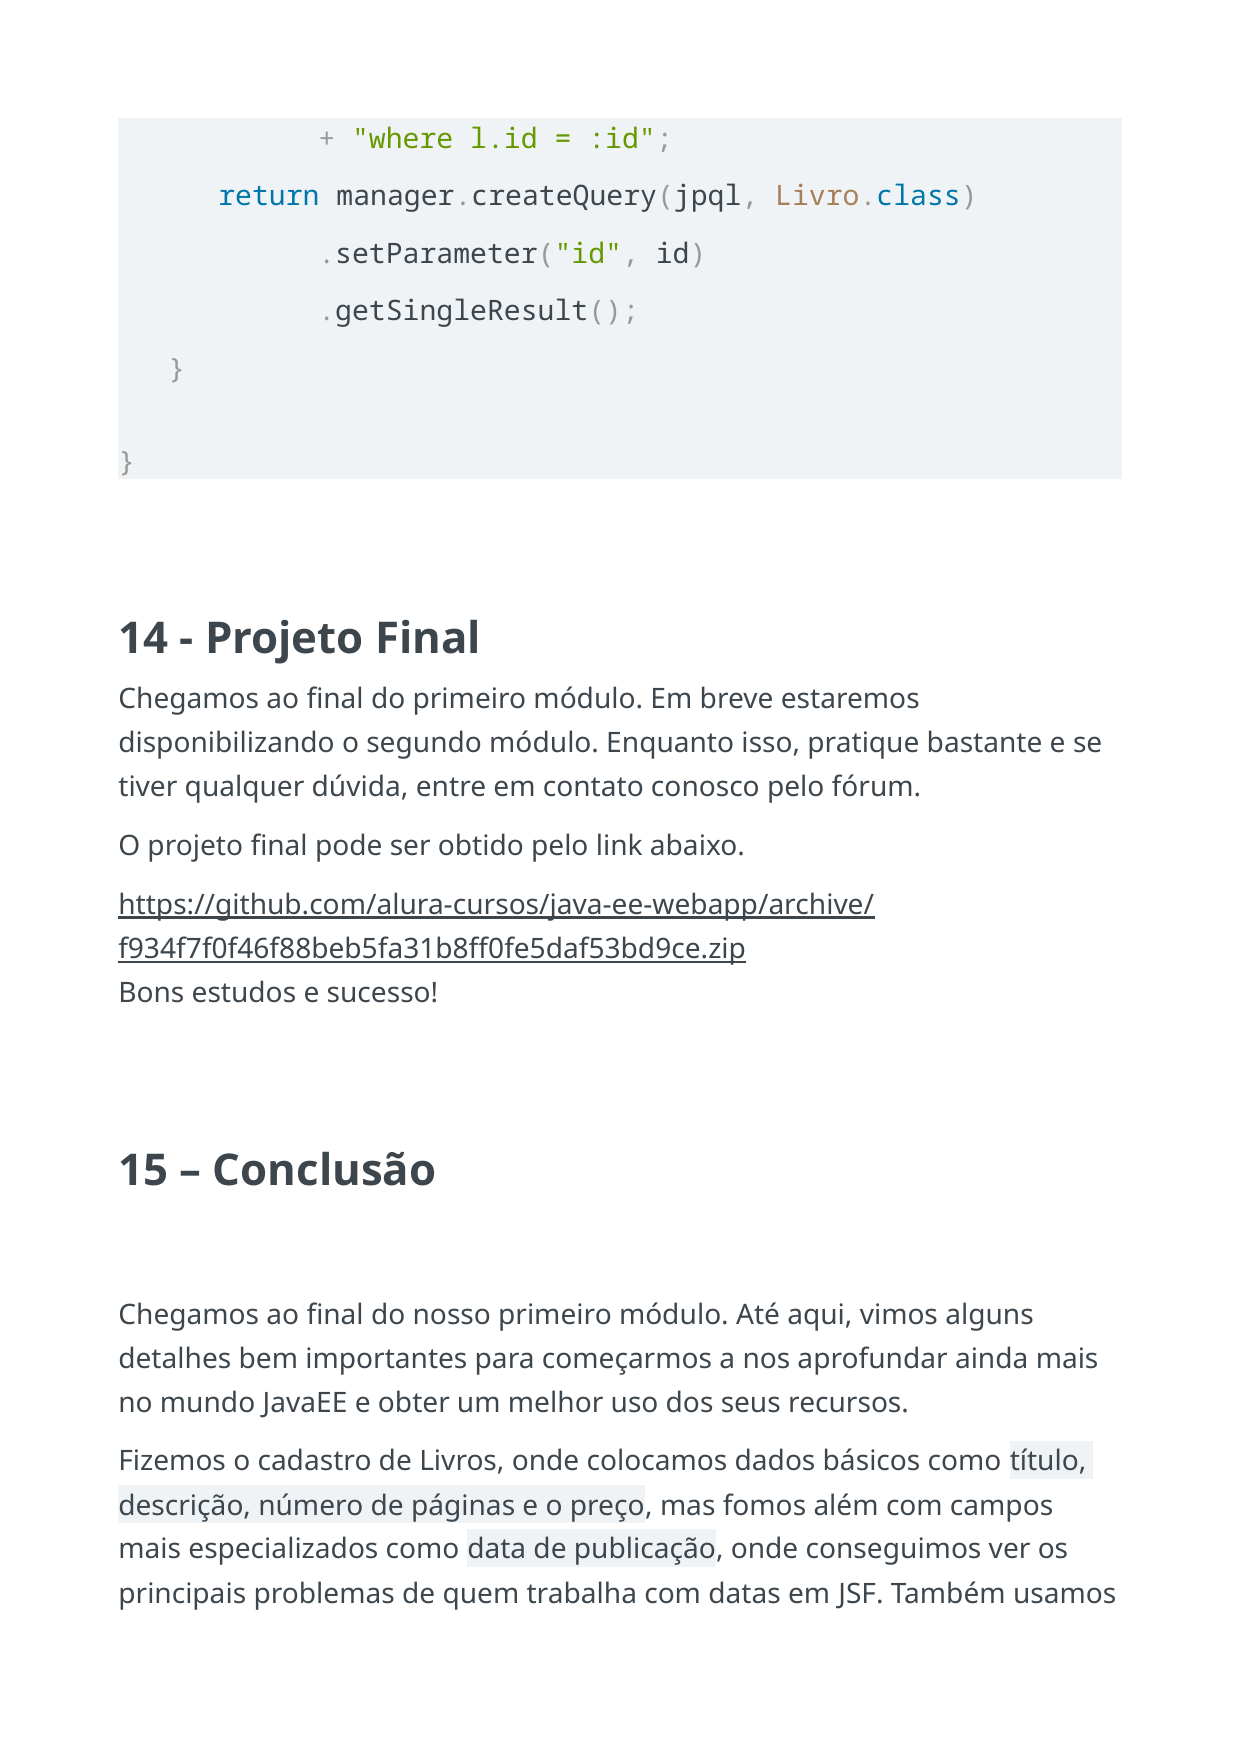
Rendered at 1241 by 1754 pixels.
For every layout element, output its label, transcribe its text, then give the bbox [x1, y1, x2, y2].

text .getSingleResult(); [118, 291, 1122, 329]
text Chegamos ao final do primeiro módulo. Em breve estaremos disponibilizando o segundo módulo. Enquanto isso, pratique bastante e se tiver qualquer dúvida, entre em contato conosco pelo fórum. [118, 679, 1122, 805]
text .setParameter("id", id) [118, 233, 1122, 271]
subtitle 14 - Projeto Final [118, 607, 1122, 666]
text Chegamos ao final do nosso primeiro módulo. Até aqui, vimos alguns detalhes bem importantes para começarmos a nos aprofundar ainda mais no mundo JavaEE e obter um melhor uso dos seus recursos. [118, 1294, 1122, 1420]
text Bons estudos e sucesso! [118, 972, 1122, 1011]
text return manager.createQuery(jpql, Livro.class) [118, 176, 1122, 214]
text } [118, 348, 1122, 386]
text O projeto final pode ser obtido pelo link abaixo. [118, 825, 1122, 864]
subtitle 15 – Conclusão [118, 1139, 1122, 1198]
text + "where l.id = :id"; [118, 118, 1122, 156]
text Fizemos o cadastro de Livros, onde colocamos dados básicos como título, descrição, número de páginas e o preço, mas fomos além com campos mais especializados como data de publicação, onde conseguimos ver os principais problemas de quem trabalha com datas em JSF. Também usamos [118, 1441, 1122, 1611]
text } [118, 441, 1122, 479]
text https://github.com/alura-cursos/java-ee-webapp/archive/f934f7f0f46f88beb5fa31b8ff0fe5daf53bd9ce.zip [118, 884, 1122, 966]
